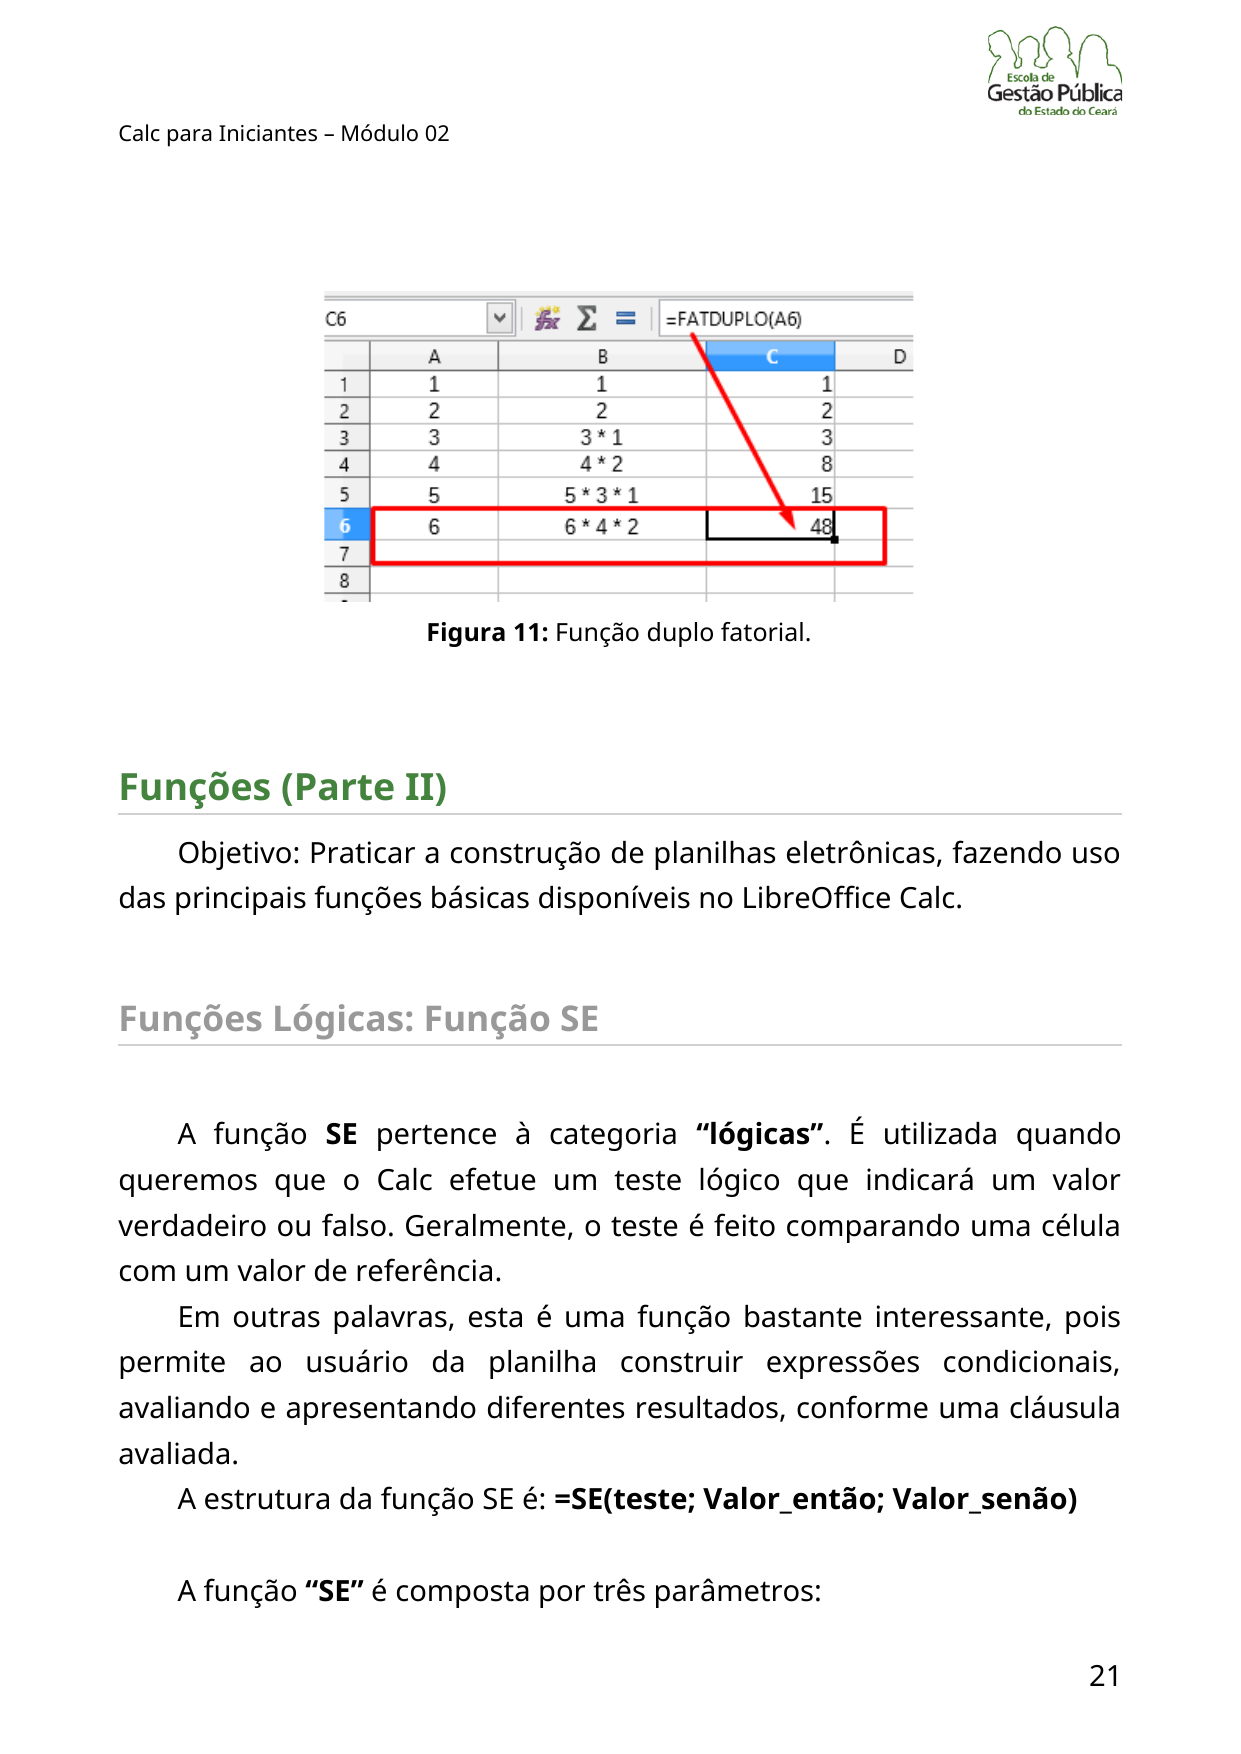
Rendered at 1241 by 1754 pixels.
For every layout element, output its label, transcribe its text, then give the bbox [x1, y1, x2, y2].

picture [118, 26, 1123, 115]
text A estrutura da função SE é: =SE(teste; Valor_então; Valor_senão) [118, 1478, 1122, 1518]
subtitle Funções (Parte II) [118, 760, 1122, 813]
picture [324, 291, 914, 602]
text Em outras palavras, esta é uma função bastante interessante, pois permite ao usuário da planilha construir expressões condicionais, avaliando e apresentando diferentes resultados, conforme uma cláusula avaliada. [118, 1296, 1122, 1473]
text A função “SE” é composta por três parâmetros: [118, 1570, 1122, 1609]
subtitle Funções Lógicas: Função SE [118, 993, 1122, 1044]
text A função SE pertence à categoria “lógicas”. É utilizada quando queremos que o Calc efetue um teste lógico que indicará um valor verdadeiro ou falso. Geralmente, o teste é feito comparando uma célula com um valor de referência. [118, 1113, 1122, 1290]
text Objetivo: Praticar a construção de planilhas eletrônicas, fazendo uso das principais funções básicas disponíveis no LibreOffice Calc. [118, 832, 1122, 917]
text Figura 11: Função duplo fatorial. [324, 602, 913, 649]
